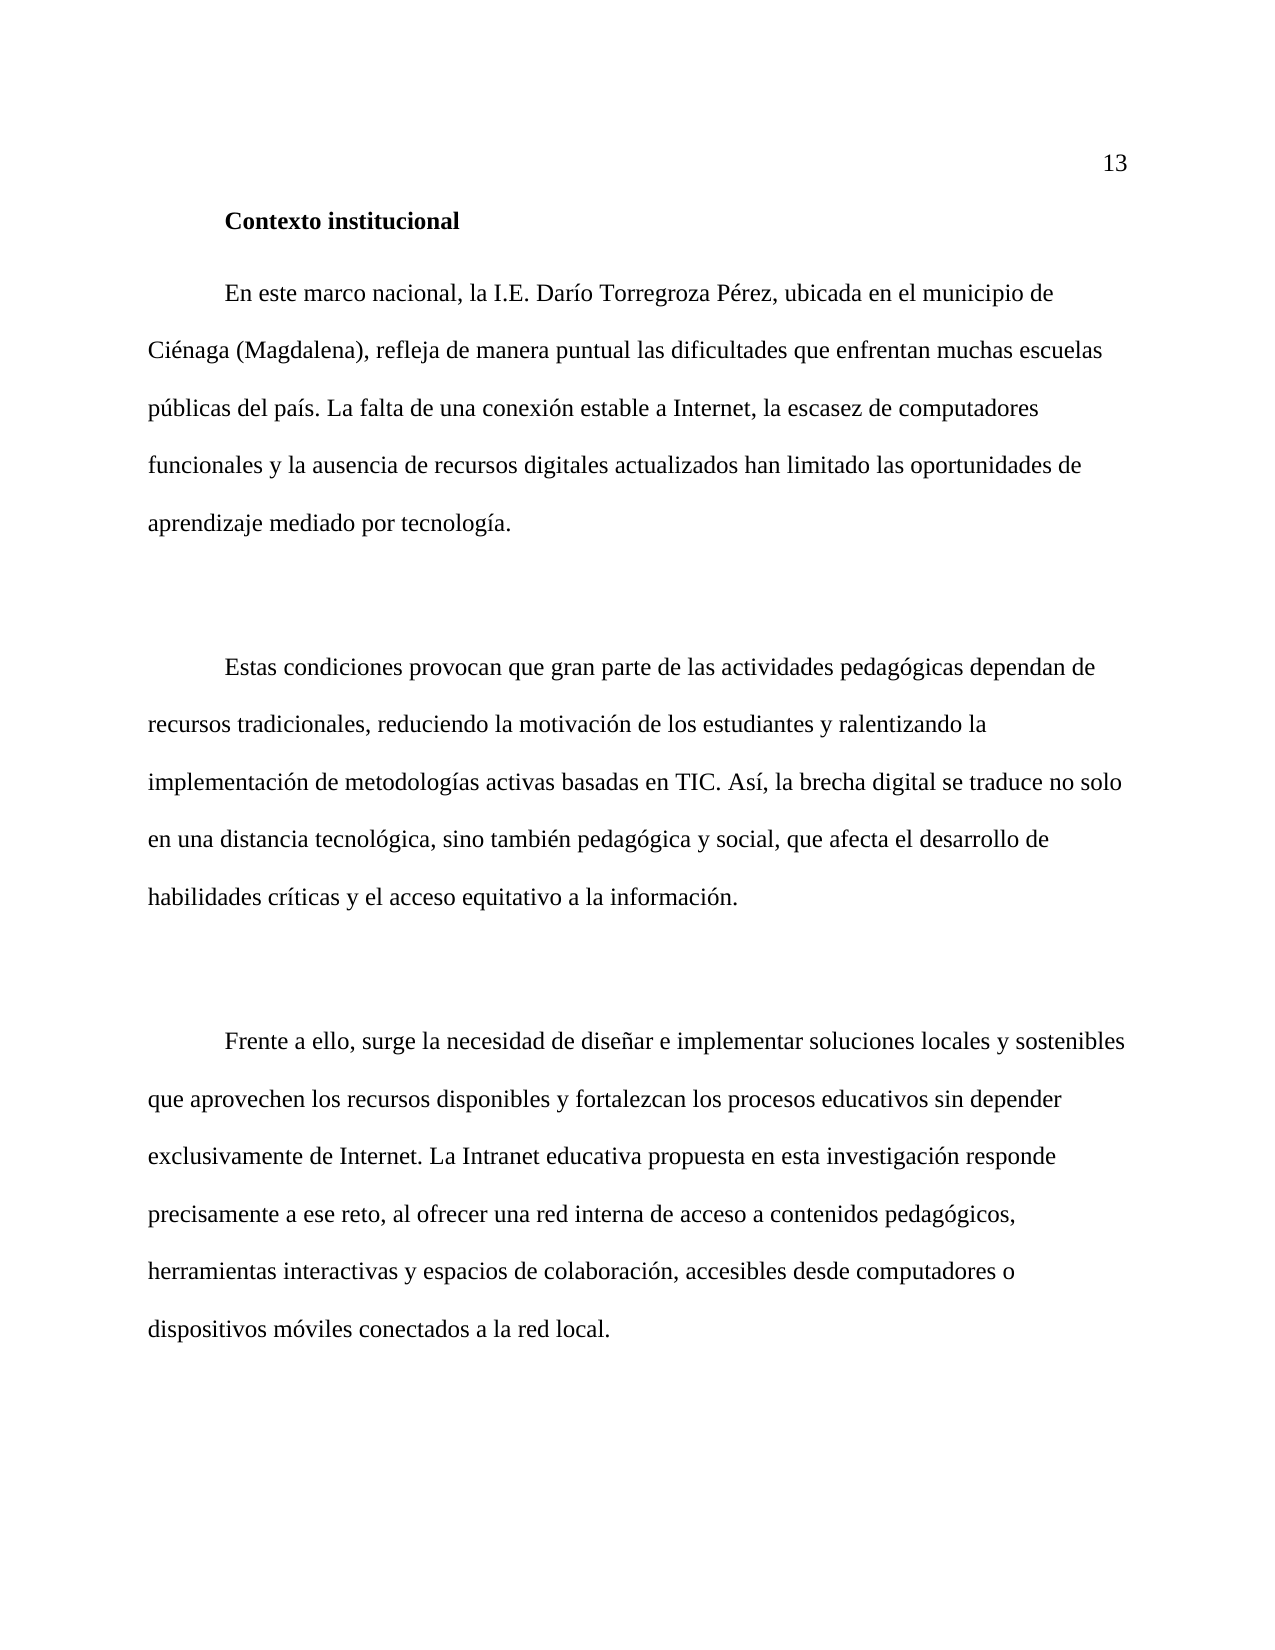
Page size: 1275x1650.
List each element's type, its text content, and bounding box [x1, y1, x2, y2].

text Contexto institucional [148, 206, 1127, 234]
text Estas condiciones provocan que gran parte de las actividades pedagógicas dependan de recursos tradicionales, reduciendo la motivación de los estudiantes y ralentizando la implementación de metodologías activas basadas en TIC. Así, la brecha digital se traduce no solo en una distancia tecnológica, sino también pedagógica y social, que afecta el desarrollo de habilidades críticas y el acceso equitativo a la información. [148, 652, 1127, 911]
text Frente a ello, surge la necesidad de diseñar e implementar soluciones locales y sostenibles que aprovechen los recursos disponibles y fortalezcan los procesos educativos sin depender exclusivamente de Internet. La Intranet educativa propuesta en esta investigación responde precisamente a ese reto, al ofrecer una red interna de acceso a contenidos pedagógicos, herramientas interactivas y espacios de colaboración, accesibles desde computadores o dispositivos móviles conectados a la red local. [148, 1026, 1127, 1342]
text En este marco nacional, la I.E. Darío Torregroza Pérez, ubicada en el municipio de Ciénaga (Magdalena), refleja de manera puntual las dificultades que enfrentan muchas escuelas públicas del país. La falta de una conexión estable a Internet, la escasez de computadores funcionales y la ausencia de recursos digitales actualizados han limitado las oportunidades de aprendizaje mediado por tecnología. [148, 278, 1127, 537]
